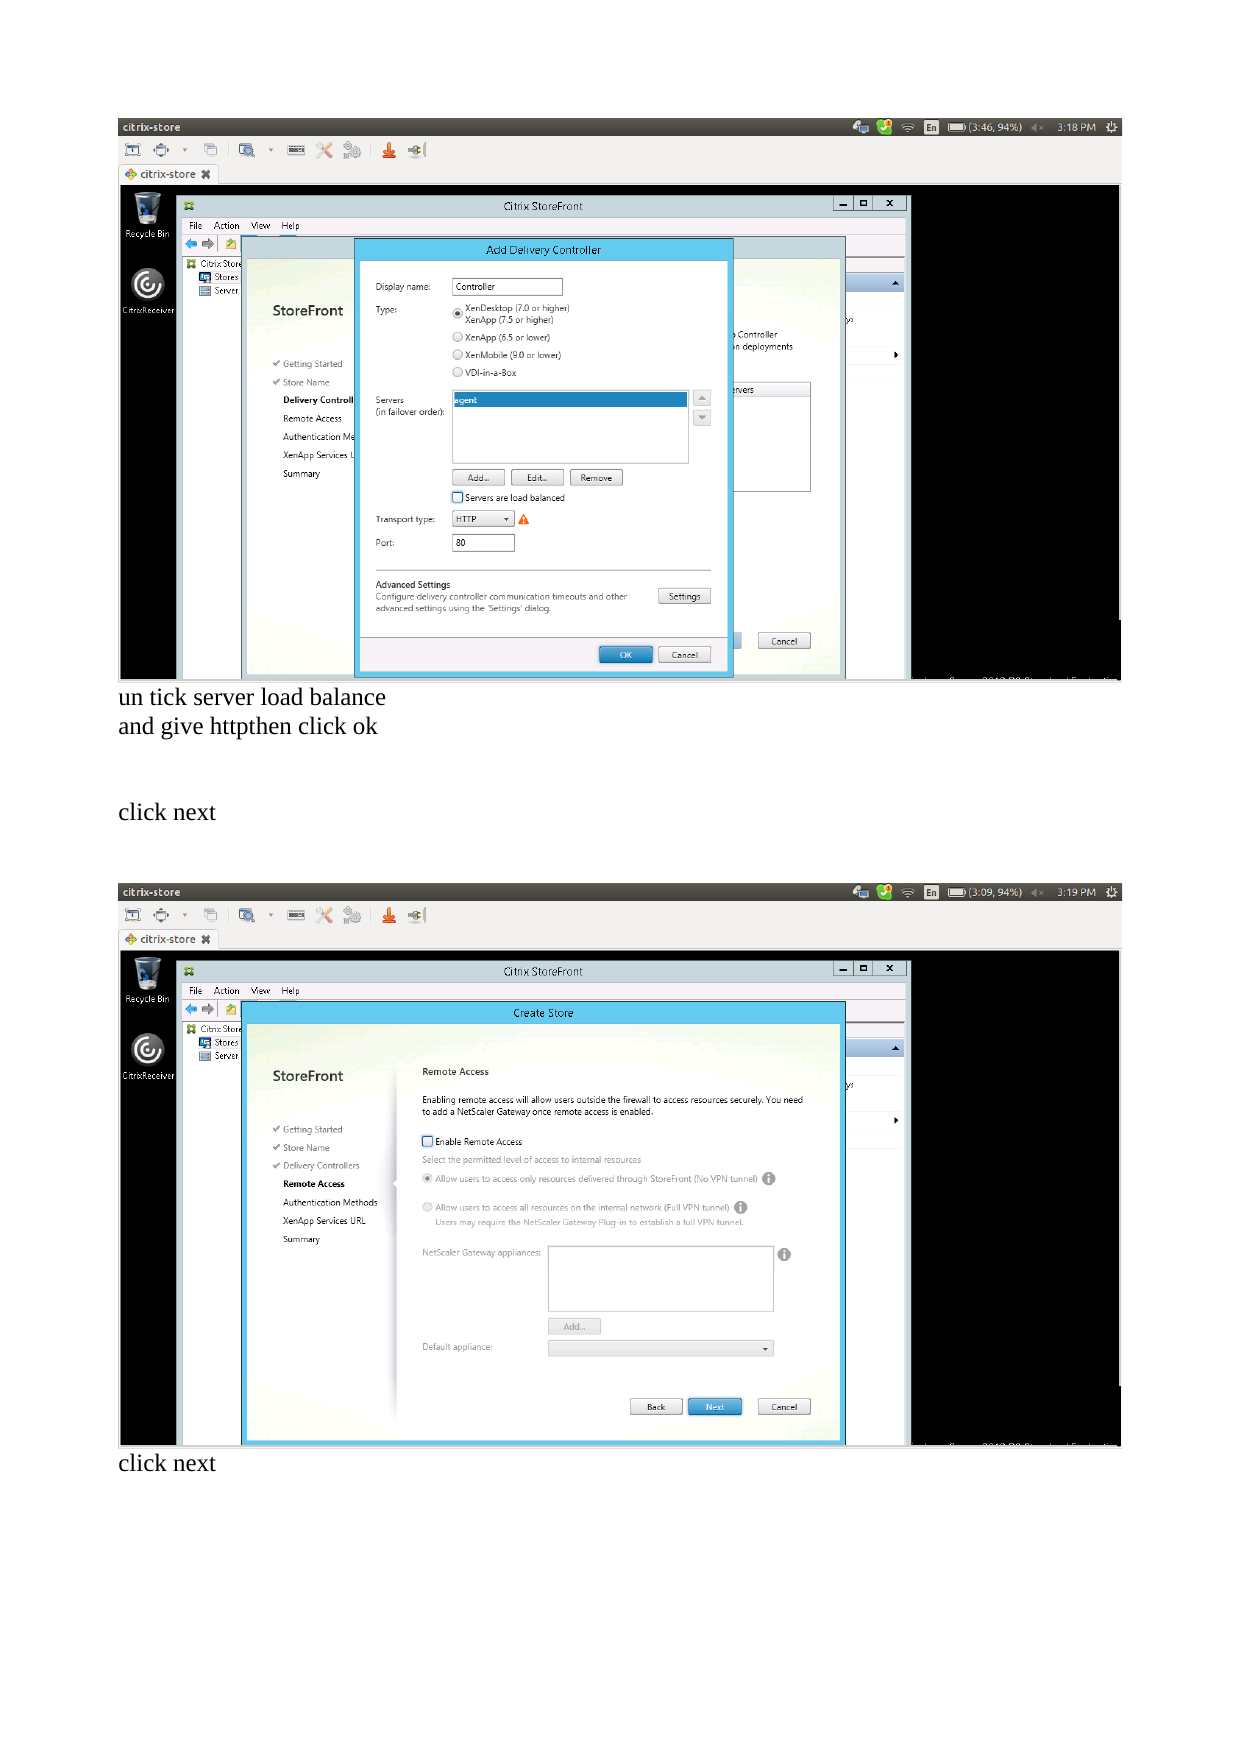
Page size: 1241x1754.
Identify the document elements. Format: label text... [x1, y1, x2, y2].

picture [118, 883, 1123, 1449]
text un tick server load balance [118, 683, 1122, 711]
text and give httpthen click ok [118, 711, 1122, 740]
text click next [118, 1449, 1122, 1477]
picture [118, 118, 1123, 683]
text click next [118, 797, 1122, 826]
